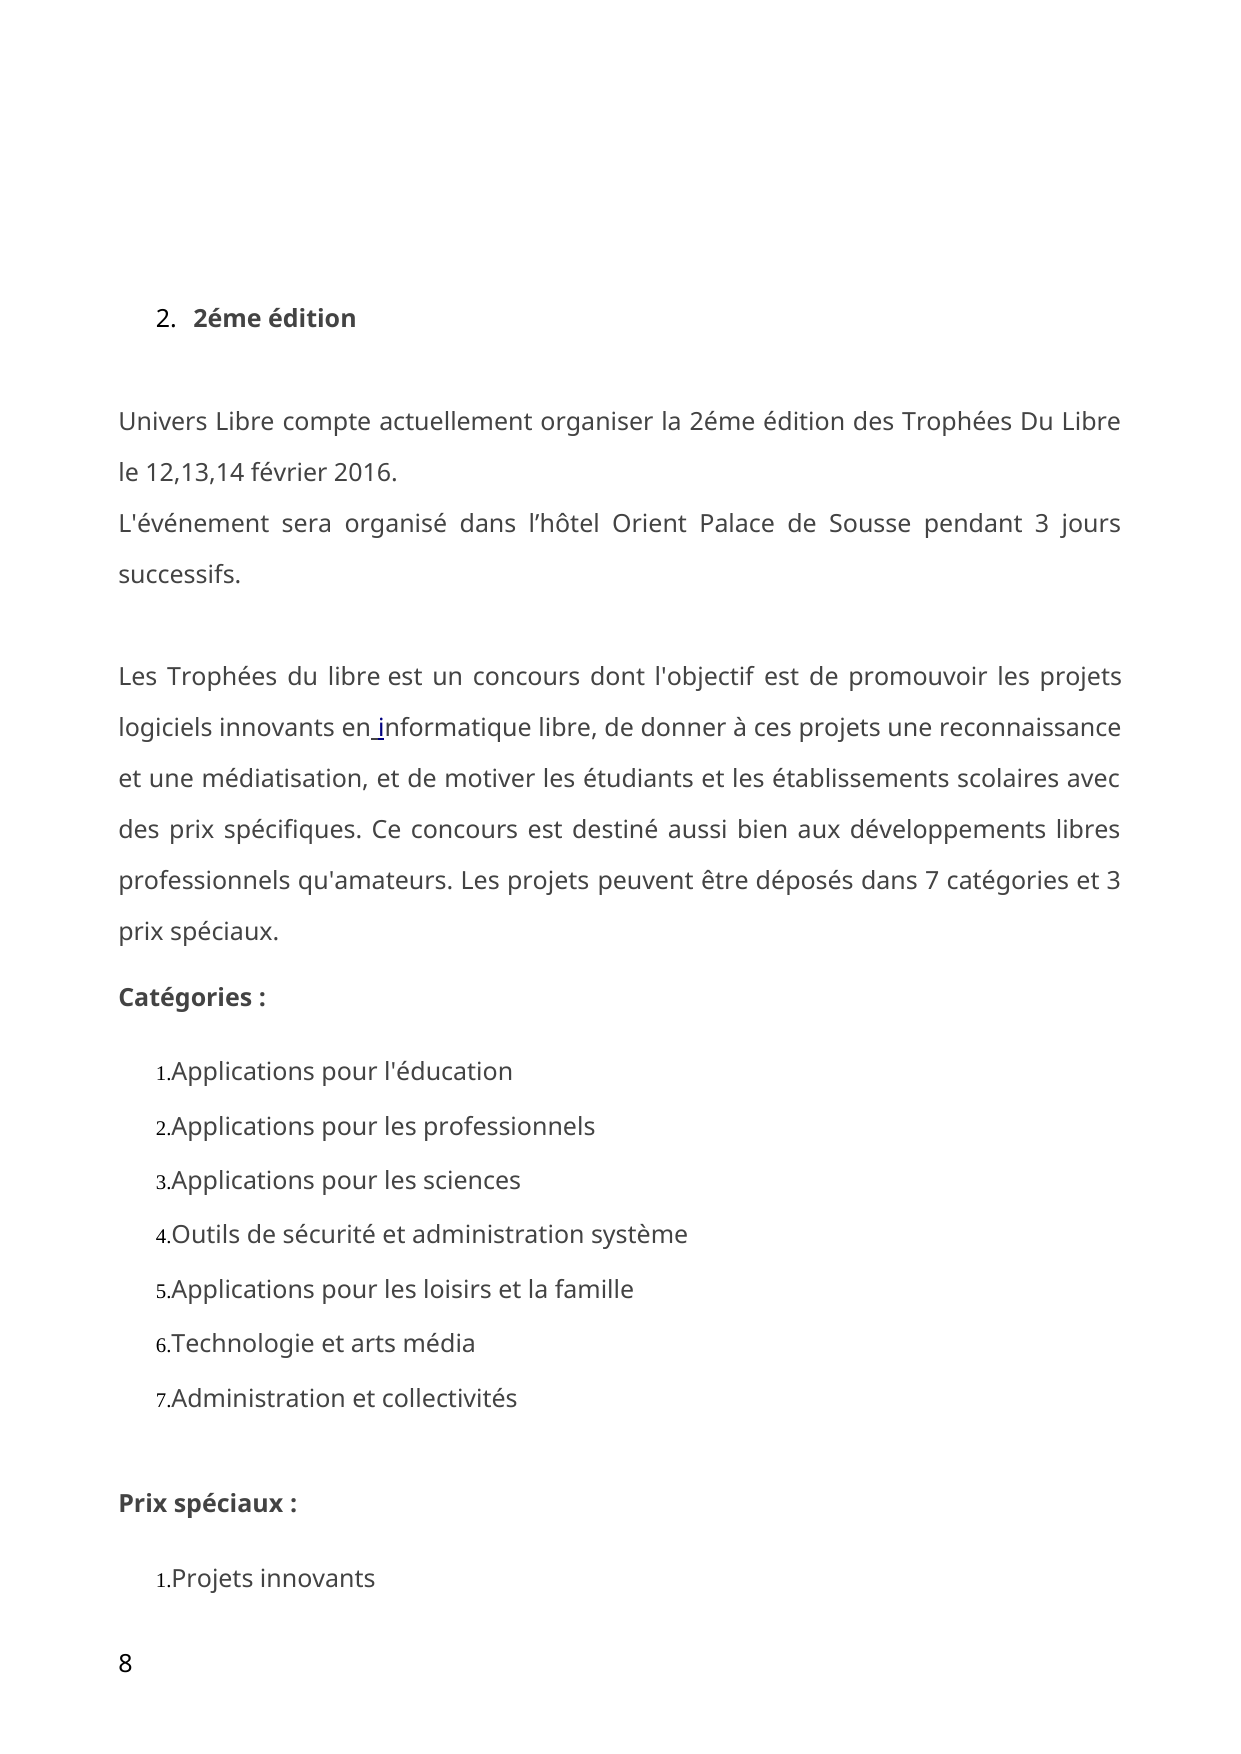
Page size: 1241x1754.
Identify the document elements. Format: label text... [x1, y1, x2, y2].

list 2éme édition [156, 301, 1122, 335]
list Applications pour l'éducation [118, 1054, 1122, 1088]
list Applications pour les professionnels [118, 1108, 1122, 1142]
list Applications pour les loisirs et la famille [118, 1272, 1122, 1306]
text Univers Libre compte actuellement organiser la 2éme édition des Trophées Du Libre le 12,13,14 février 2016. [118, 403, 1122, 488]
list Projets innovants [118, 1561, 1122, 1594]
list Applications pour les sciences [118, 1163, 1122, 1197]
text Catégories : [118, 979, 1122, 1013]
list Outils de sécurité et administration système [118, 1217, 1122, 1251]
text Prix spéciaux : [118, 1486, 1122, 1520]
list Technologie et arts média [118, 1326, 1122, 1360]
list Administration et collectivités [118, 1381, 1122, 1414]
text L'événement sera organisé dans l’hôtel Orient Palace de Sousse pendant 3 jours successifs. [118, 505, 1122, 590]
text Les Trophées du libre est un concours dont l'objectif est de promouvoir les projets logiciels innovants en informatique libre, de donner à ces projets une reconnaissance et une médiatisation, et de motiver les étudiants et les établissements scolaires avec des prix spécifiques. Ce concours est destiné aussi bien aux développements libres professionnels qu'amateurs. Les projets peuvent être déposés dans 7 catégories et 3 prix spéciaux. [118, 658, 1122, 948]
